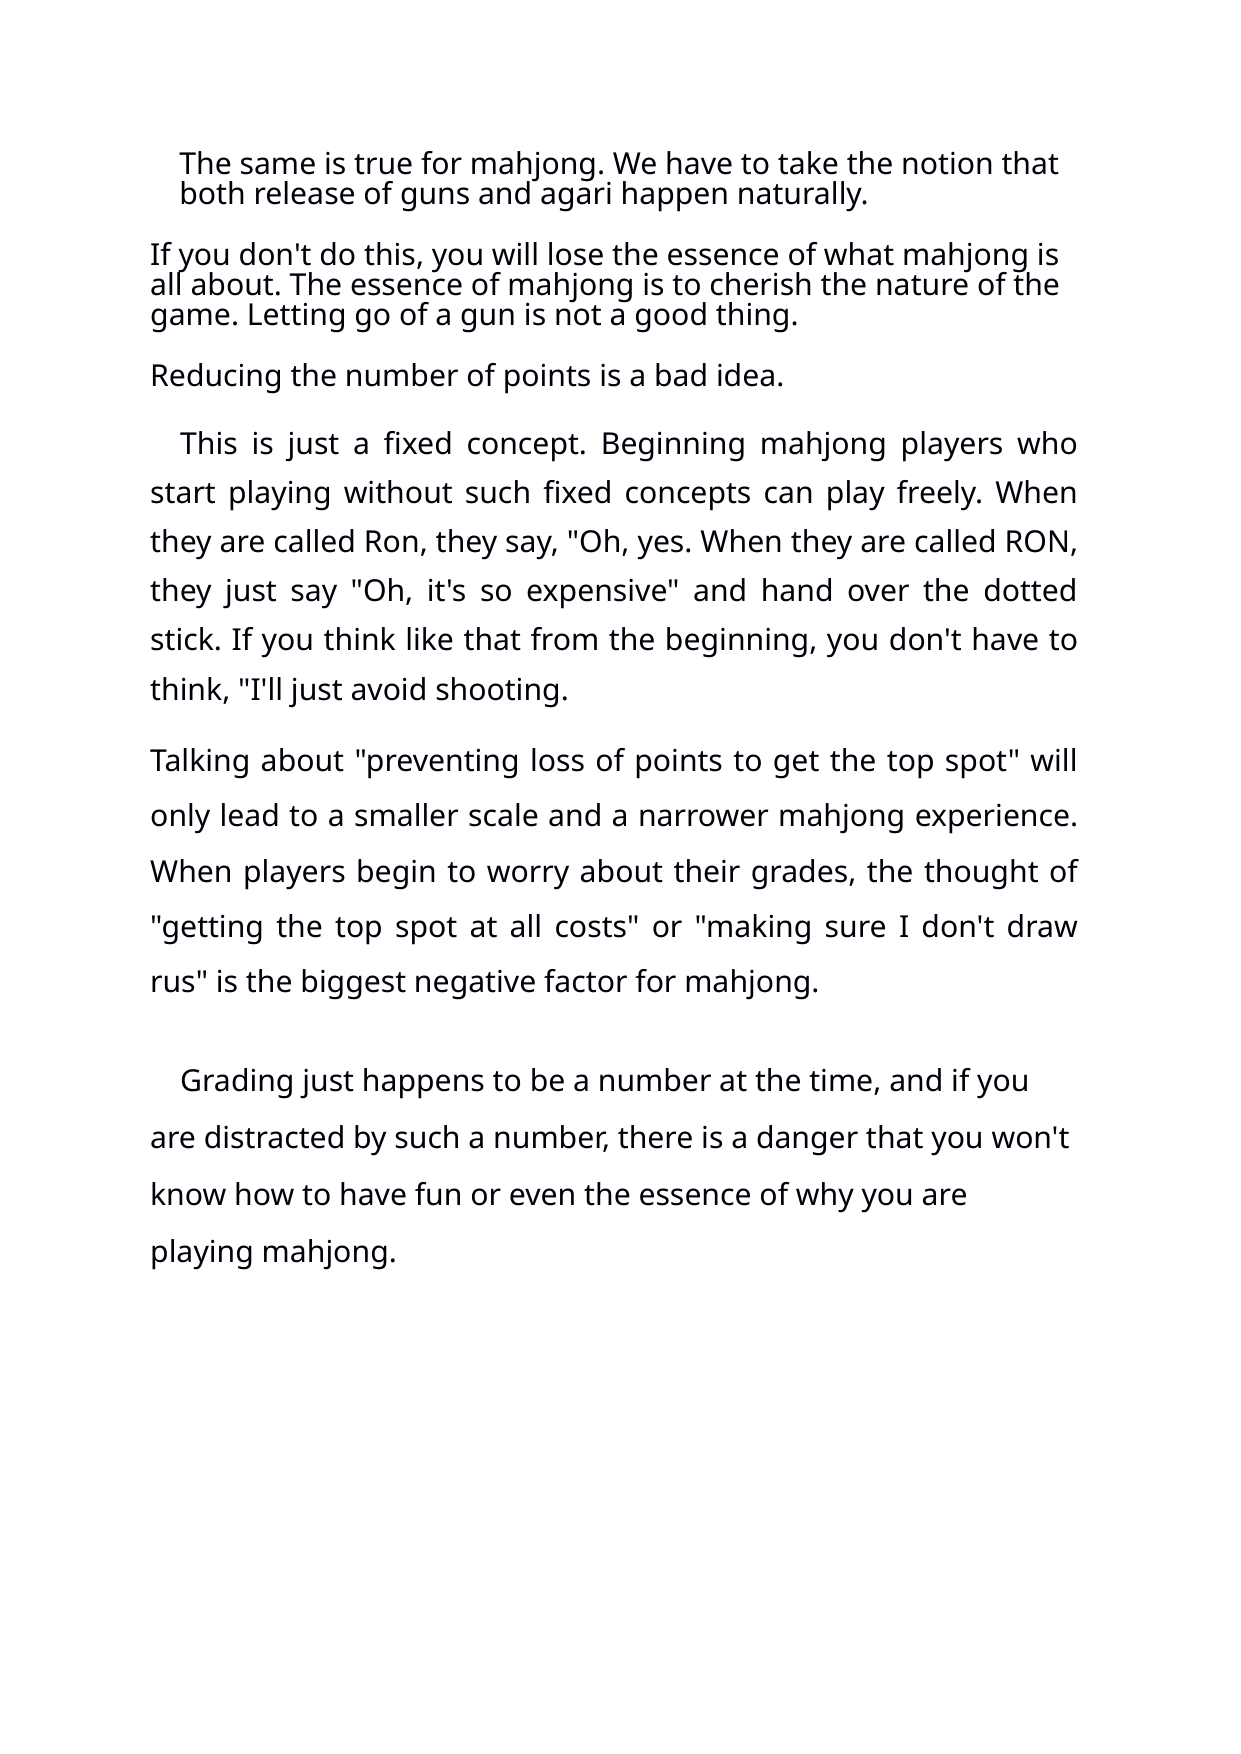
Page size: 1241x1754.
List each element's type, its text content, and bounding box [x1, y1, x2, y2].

text If you don't do this, you will lose the essence of what mahjong is all about. The essence of mahjong is to cherish the nature of the game. Letting go of a gun is not a good thing. [150, 241, 1090, 332]
text Grading just happens to be a number at the time, and if you are distracted by such a number, there is a danger that you won't know how to have fun or even the essence of why you are playing mahjong. [150, 1045, 1079, 1274]
text Reducing the number of points is a bad idea. [150, 362, 1090, 393]
text The same is true for mahjong. We have to take the notion that both release of guns and agari happen naturally. [179, 150, 1090, 211]
text This is just a fixed concept. Beginning mahjong players who start playing without such fixed concepts can play freely. When they are called Ron, they say, "Oh, yes. When they are called RON, they just say "Oh, it's so expensive" and hand over the dotted stick. If you think like that from the beginning, you don't have to think, "I'll just avoid shooting. [150, 415, 1079, 710]
text Talking about "preventing loss of points to get the top spot" will only lead to a smaller scale and a narrower mahjong experience. When players begin to worry about their grades, the thought of "getting the top spot at all costs" or "making sure I don't draw rus" is the biggest negative factor for mahjong. [150, 727, 1079, 1004]
